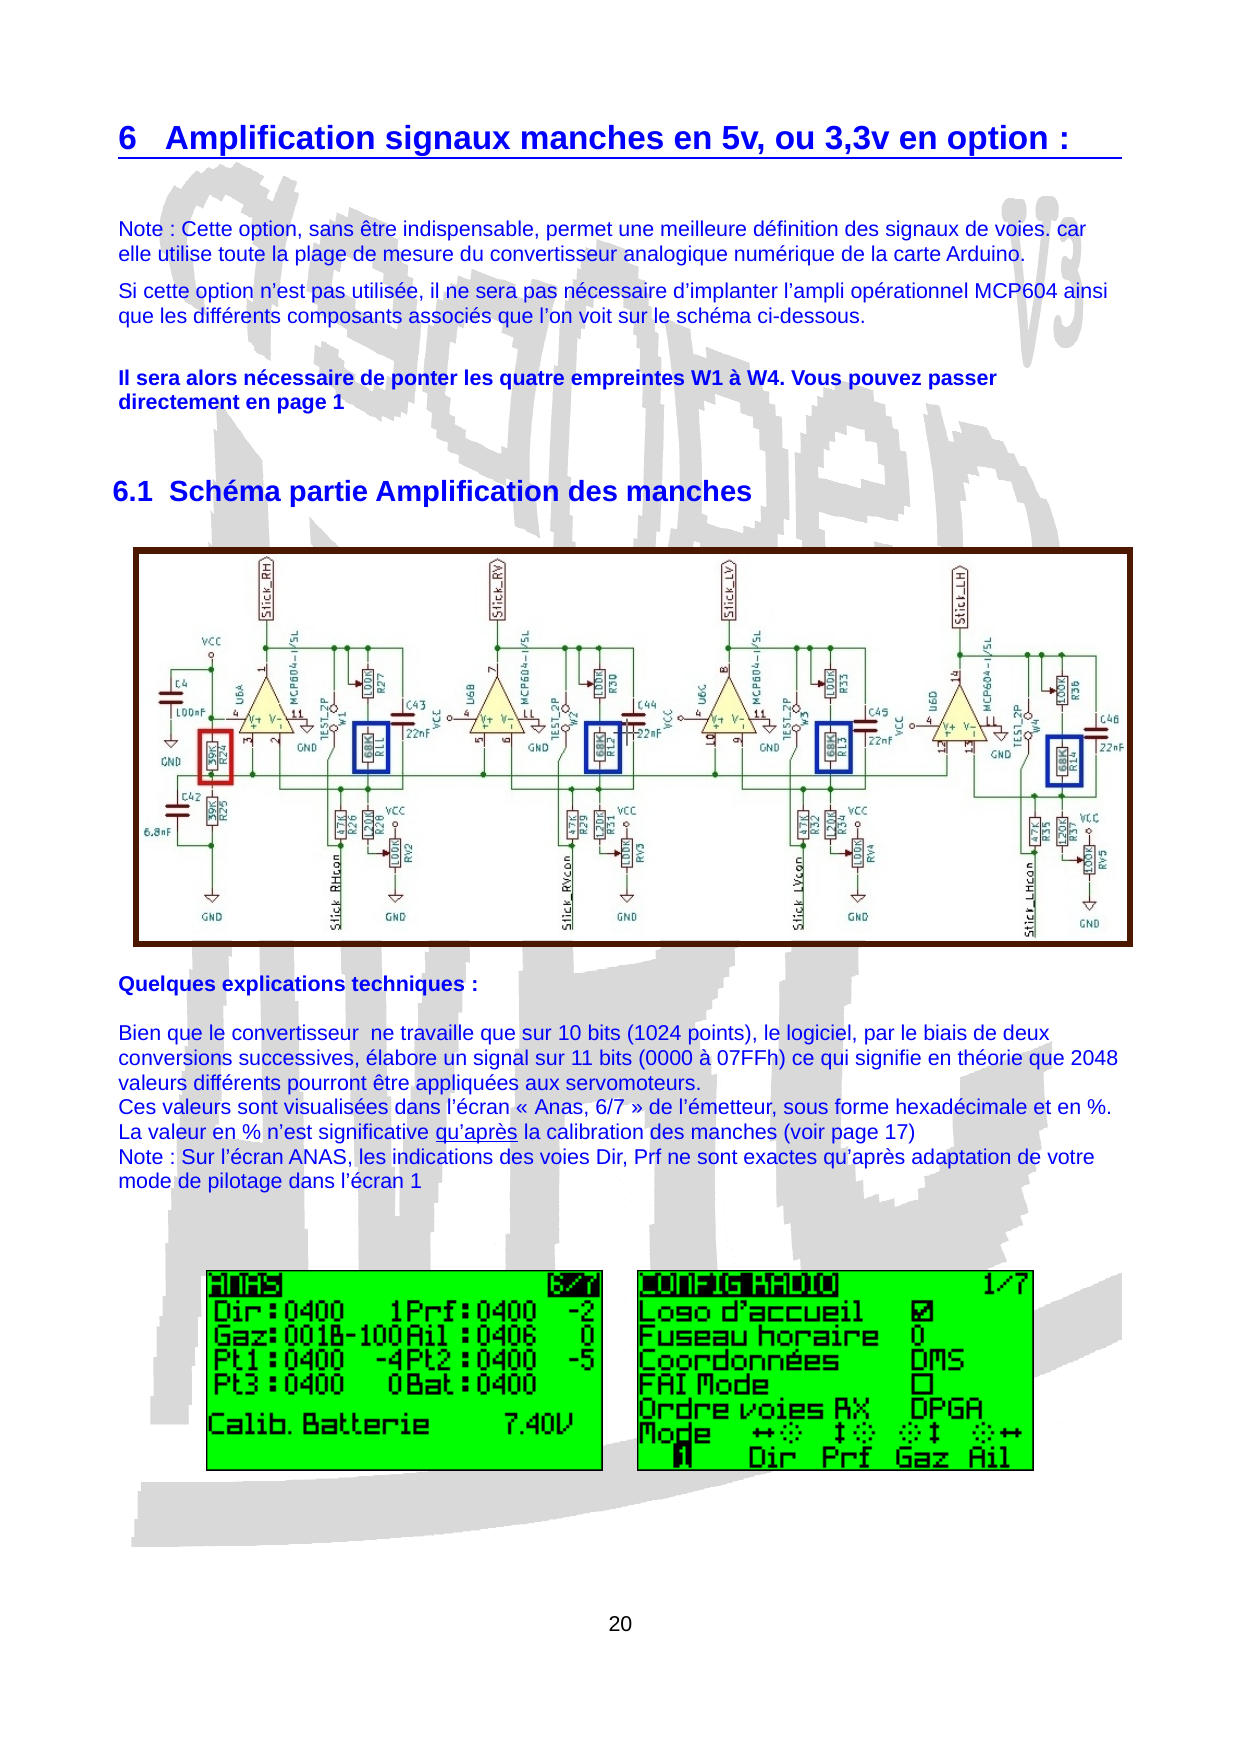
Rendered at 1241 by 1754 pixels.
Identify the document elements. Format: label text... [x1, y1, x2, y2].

text Note : Sur l’écran ANAS, les indications des voies Dir, Prf ne sont exactes qu’après adaptation de votre mode de pilotage dans l’écran 1 [118, 1144, 1122, 1193]
subtitle 6.1 Schéma partie Amplification des manches [112, 474, 1122, 508]
picture [141, 554, 1125, 940]
picture [637, 1270, 1034, 1471]
text Note : Cette option, sans être indispensable, permet une meilleure définition des signaux de voies. car elle utilise toute la plage de mesure du convertisseur analogique numérique de la carte Arduino. [118, 216, 1122, 266]
text Il sera alors nécessaire de ponter les quatre empreintes W1 à W4. Vous pouvez passer directement en page 1 [118, 365, 1122, 414]
text Si cette option n’est pas utilisée, il ne sera pas nécessaire d’implanter l’ampli opérationnel MCP604 ainsi que les différents composants associés que l’on voit sur le schéma ci-dessous. [118, 278, 1122, 328]
subtitle 6 Amplification signaux manches en 5v, ou 3,3v en option : [118, 118, 1122, 157]
text Ces valeurs sont visualisées dans l’écran « Anas, 6/7 » de l’émetteur, sous forme hexadécimale et en %. La valeur en % n’est significative qu’après la calibration des manches (voir page 17) [118, 1094, 1122, 1144]
text Quelques explications techniques : [118, 545, 1122, 996]
picture [206, 1270, 603, 1471]
text Bien que le convertisseur ne travaille que sur 10 bits (1024 points), le logiciel, par le biais de deux conversions successives, élabore un signal sur 11 bits (0000 à 07FFh) ce qui signifie en théorie que 2048 valeurs différents pourront être appliquées aux servomoteurs. [118, 1021, 1122, 1094]
